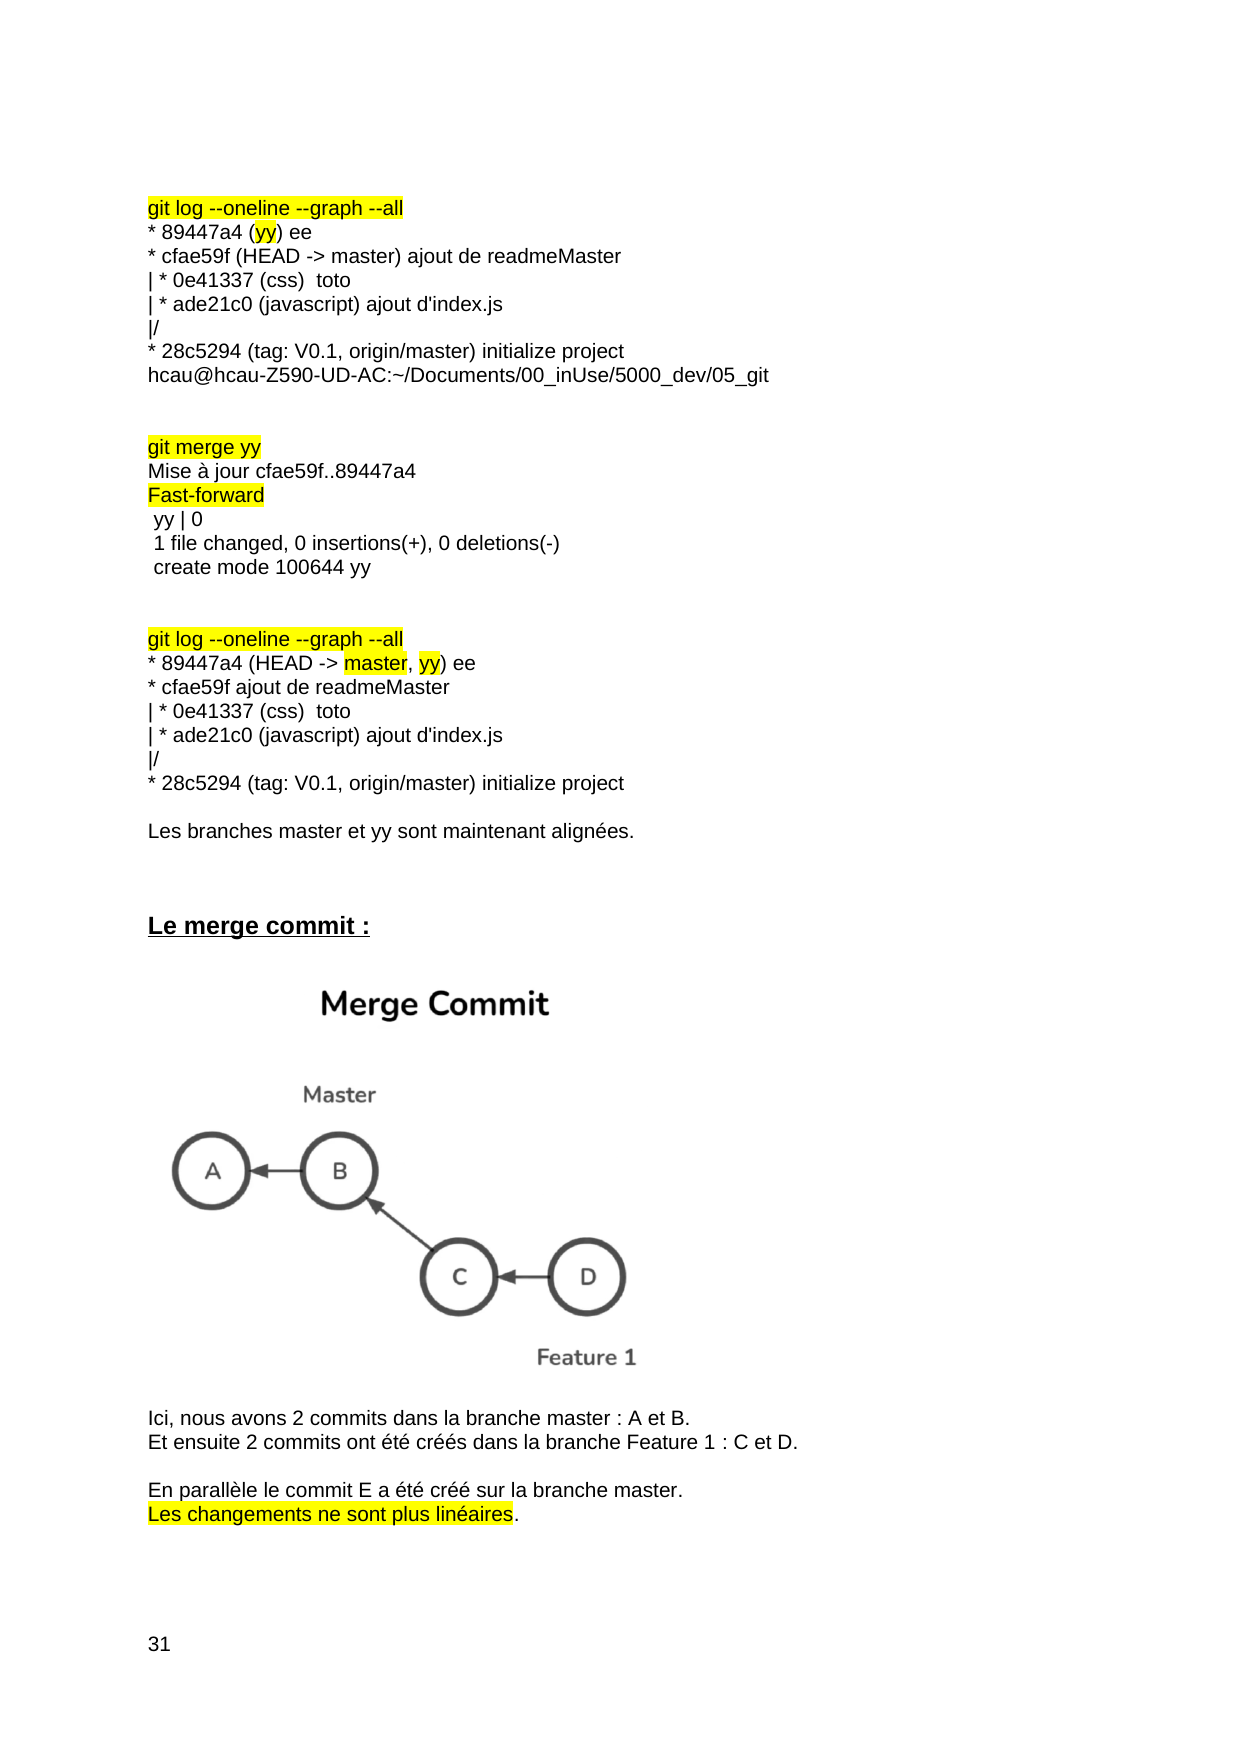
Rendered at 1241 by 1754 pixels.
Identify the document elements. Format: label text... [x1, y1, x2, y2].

text yy | 0 [148, 507, 1093, 531]
text * 28c5294 (tag: V0.1, origin/master) initialize project [148, 771, 1093, 794]
text En parallèle le commit E a été créé sur la branche master. [148, 1477, 1093, 1501]
text Les branches master et yy sont maintenant alignées. [148, 818, 1093, 842]
text * 89447a4 (yy) ee [148, 219, 1093, 243]
text Ici, nous avons 2 commits dans la branche master : A et B. [148, 1406, 1093, 1429]
text * 89447a4 (HEAD -> master, yy) ee [148, 651, 1093, 675]
text * 28c5294 (tag: V0.1, origin/master) initialize project [148, 339, 1093, 363]
text 1 file changed, 0 insertions(+), 0 deletions(-) [148, 531, 1093, 555]
text git log --oneline --graph --all [148, 196, 1093, 219]
text |/ [148, 747, 1093, 771]
text | * 0e41337 (css) toto [148, 699, 1093, 723]
text Les changements ne sont plus linéaires. [148, 1501, 1093, 1525]
text Fast-forward [148, 483, 1093, 507]
subtitle Le merge commit : [148, 911, 1093, 940]
text * cfae59f (HEAD -> master) ajout de readmeMaster [148, 243, 1093, 267]
text git merge yy [148, 435, 1093, 459]
text | * ade21c0 (javascript) ajout d'index.js [148, 723, 1093, 747]
text * cfae59f ajout de readmeMaster [148, 675, 1093, 699]
text |/ [148, 315, 1093, 339]
text | * 0e41337 (css) toto [148, 267, 1093, 291]
picture [149, 980, 675, 1386]
text | * ade21c0 (javascript) ajout d'index.js [148, 291, 1093, 315]
text create mode 100644 yy [148, 555, 1093, 579]
text Mise à jour cfae59f..89447a4 [148, 459, 1093, 483]
text git log --oneline --graph --all [148, 627, 1093, 651]
text hcau@hcau-Z590-UD-AC:~/Documents/00_inUse/5000_dev/05_git [148, 363, 1093, 387]
text Et ensuite 2 commits ont été créés dans la branche Feature 1 : C et D. [148, 1429, 1093, 1453]
